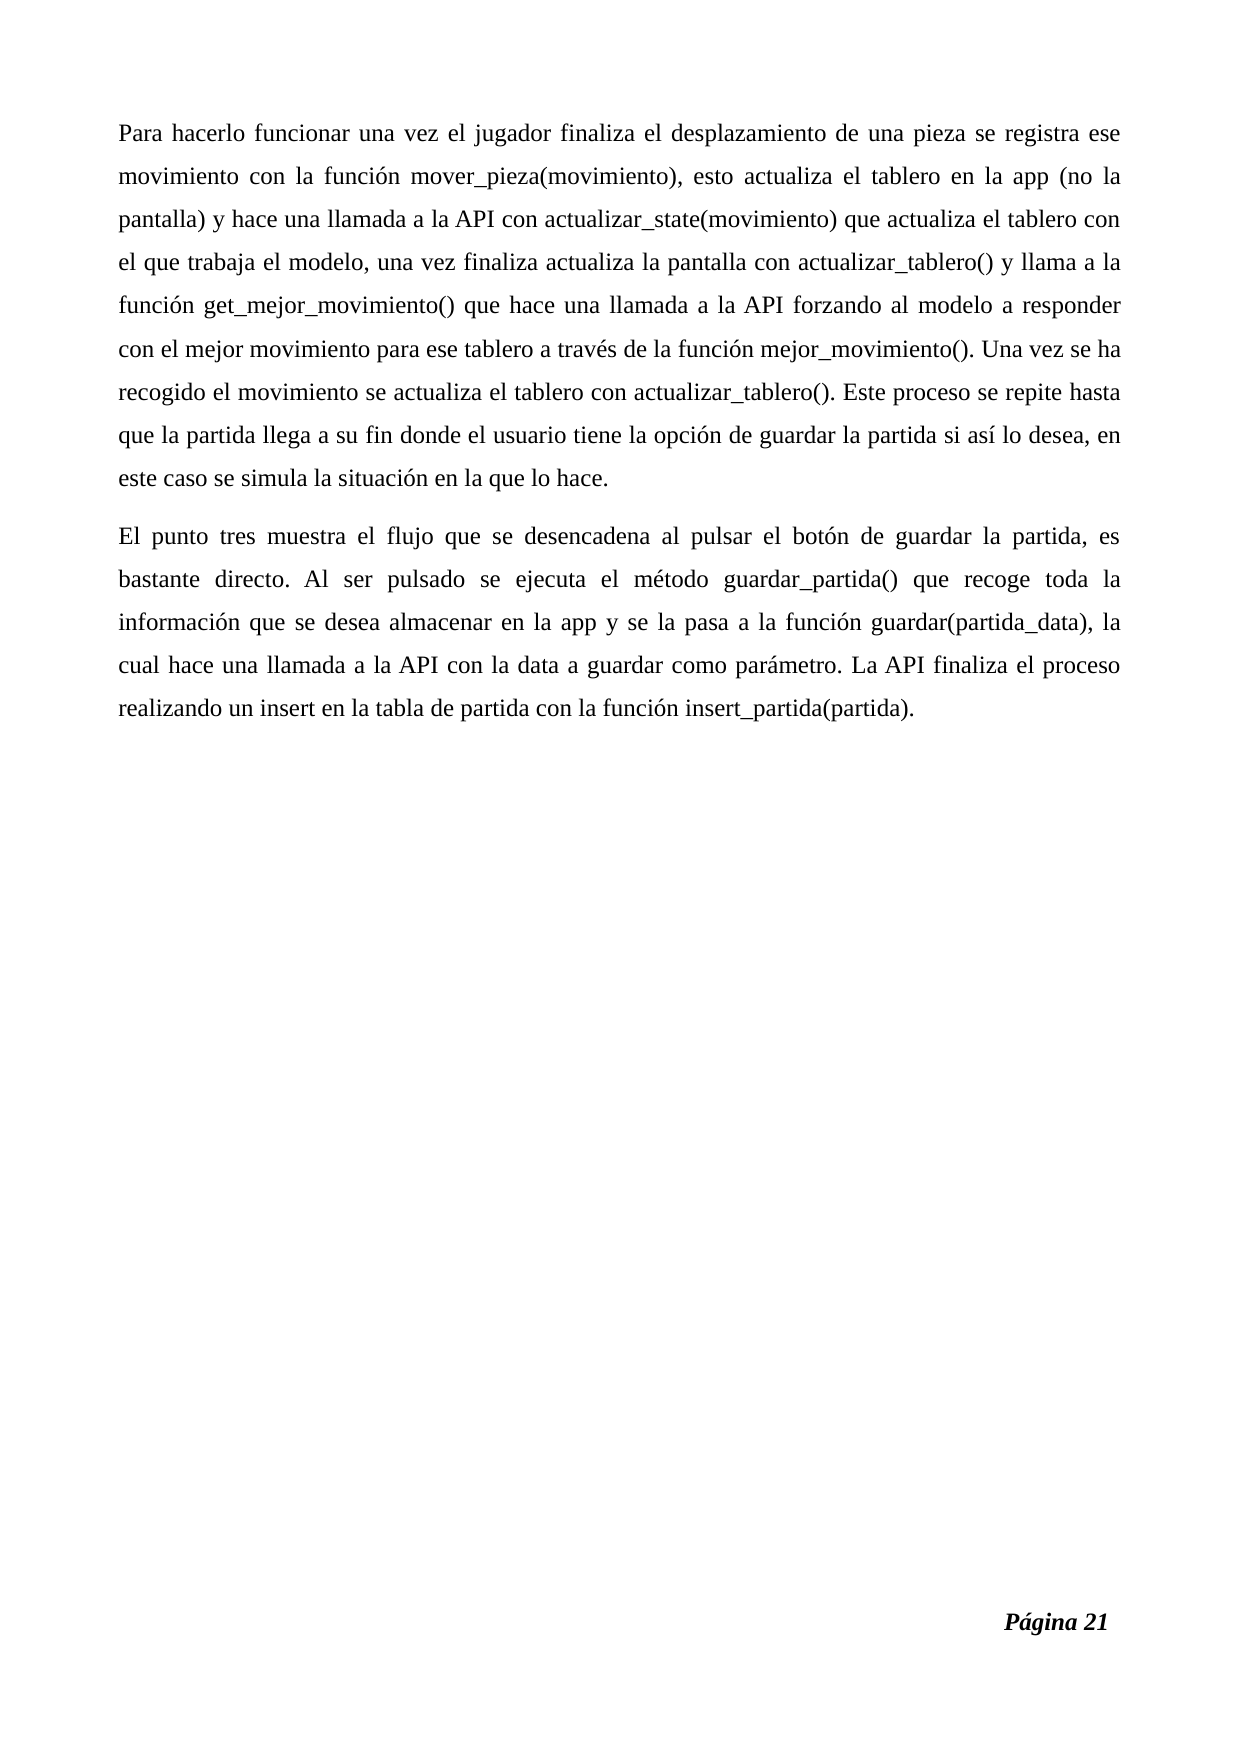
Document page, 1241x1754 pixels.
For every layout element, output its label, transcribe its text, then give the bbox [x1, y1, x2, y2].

text El punto tres muestra el flujo que se desencadena al pulsar el botón de guardar la partida, es bastante directo. Al ser pulsado se ejecuta el método guardar_partida() que recoge toda la información que se desea almacenar en la app y se la pasa a la función guardar(partida_data), la cual hace una llamada a la API con la data a guardar como parámetro. La API finaliza el proceso realizando un insert en la tabla de partida con la función insert_partida(partida). [118, 521, 1122, 722]
text Para hacerlo funcionar una vez el jugador finaliza el desplazamiento de una pieza se registra ese movimiento con la función mover_pieza(movimiento), esto actualiza el tablero en la app (no la pantalla) y hace una llamada a la API con actualizar_state(movimiento) que actualiza el tablero con el que trabaja el modelo, una vez finaliza actualiza la pantalla con actualizar_tablero() y llama a la función get_mejor_movimiento() que hace una llamada a la API forzando al modelo a responder con el mejor movimiento para ese tablero a través de la función mejor_movimiento(). Una vez se ha recogido el movimiento se actualiza el tablero con actualizar_tablero(). Este proceso se repite hasta que la partida llega a su fin donde el usuario tiene la opción de guardar la partida si así lo desea, en este caso se simula la situación en la que lo hace. [118, 118, 1122, 492]
